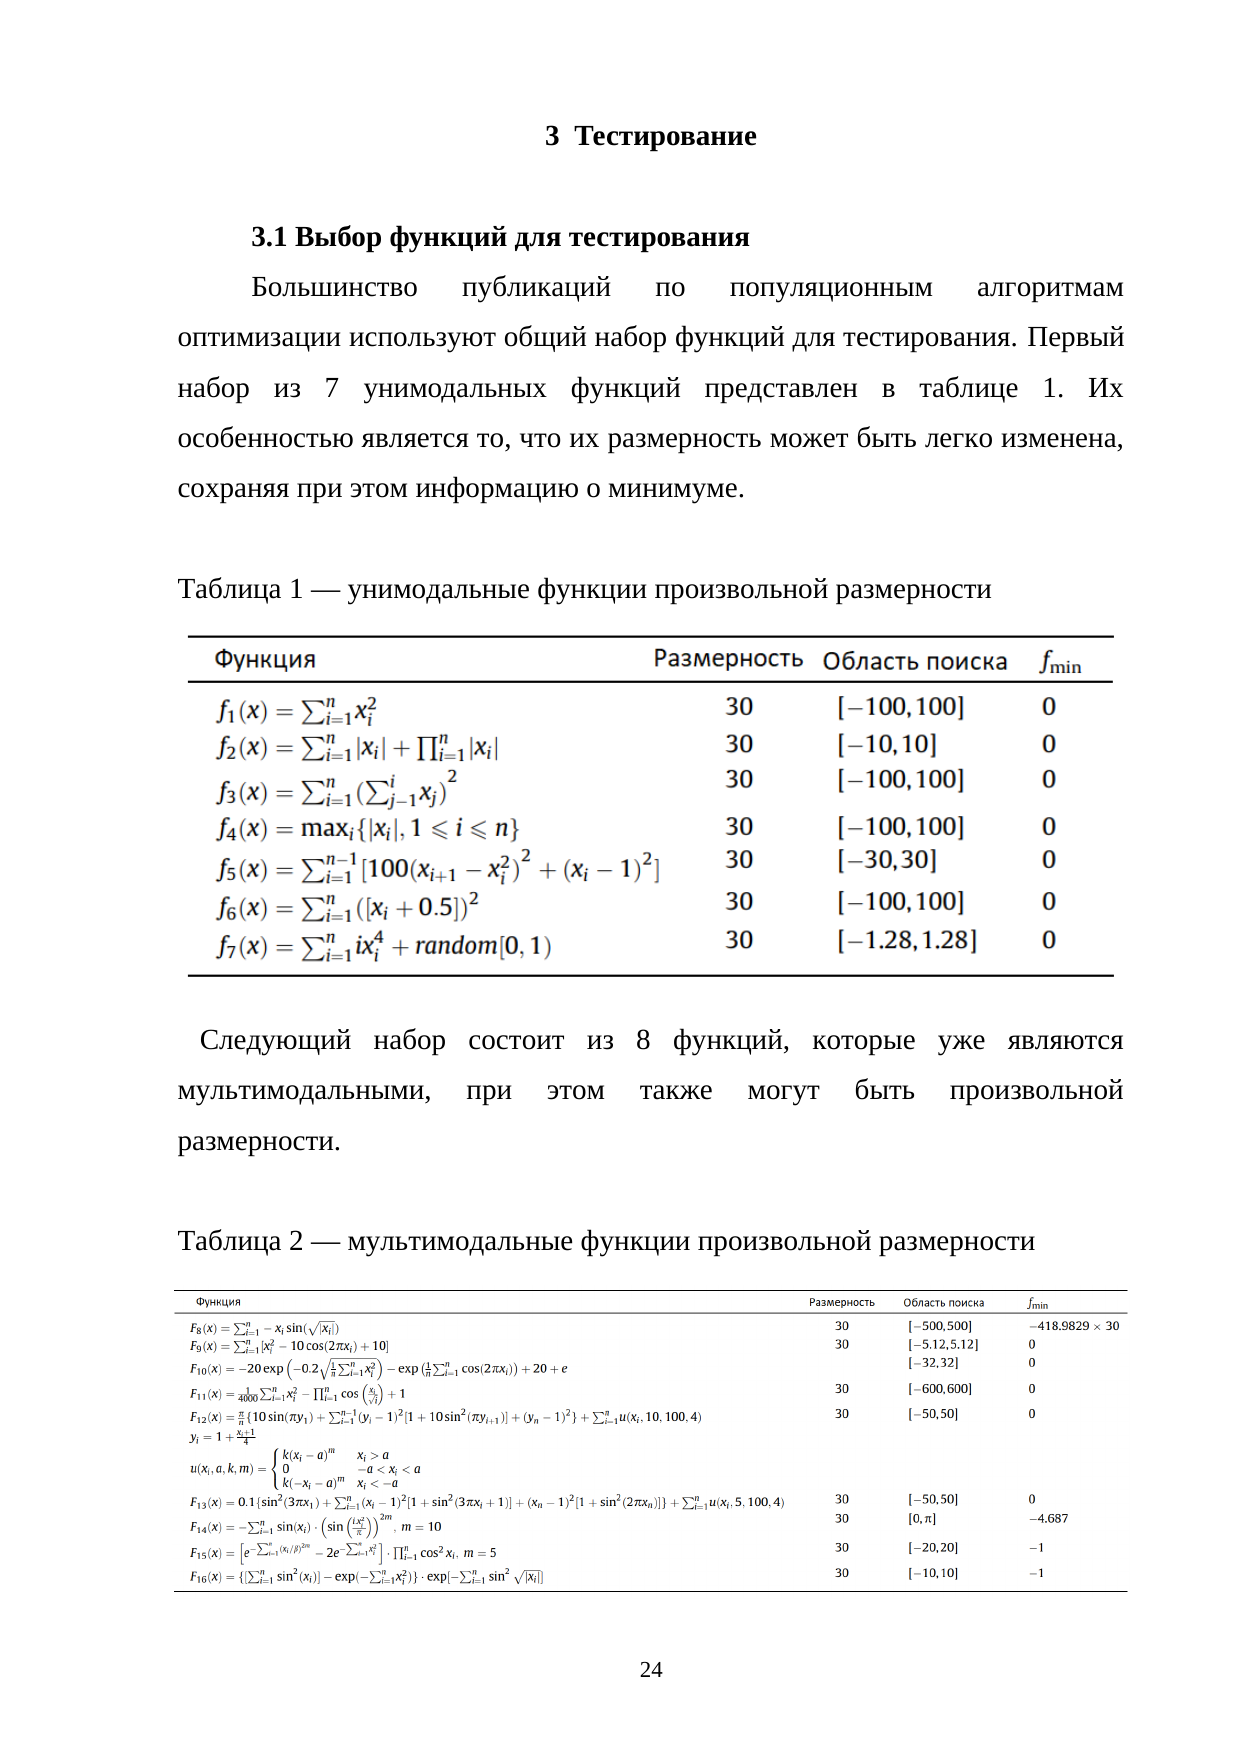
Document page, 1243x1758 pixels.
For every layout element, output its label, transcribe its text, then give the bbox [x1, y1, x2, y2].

text [177, 621, 1124, 629]
text Большинство публикаций по популяционным алгоритмам оптимизации используют общий набор функций для тестирования. Первый набор из 7 унимодальных функций представлен в таблице 1. Их особенностью является то, что их размерность может быть легко изменена, сохраняя при этом информацию о минимуме. [177, 269, 1124, 504]
subtitle 3 Тестирование [177, 118, 1124, 152]
picture [172, 1285, 1130, 1599]
text Следующий набор состоит из 8 функций, которые уже являются мультимодальными, при этом также могут быть произвольной размерности. [177, 989, 1124, 1156]
text Таблица 1 — унимодальные функции произвольной размерности [177, 571, 1124, 604]
text Таблица 2 — мультимодальные функции произвольной размерности [177, 1223, 1124, 1257]
picture [177, 629, 1125, 989]
subtitle 3.1 Выбор функций для тестирования [177, 219, 1124, 252]
